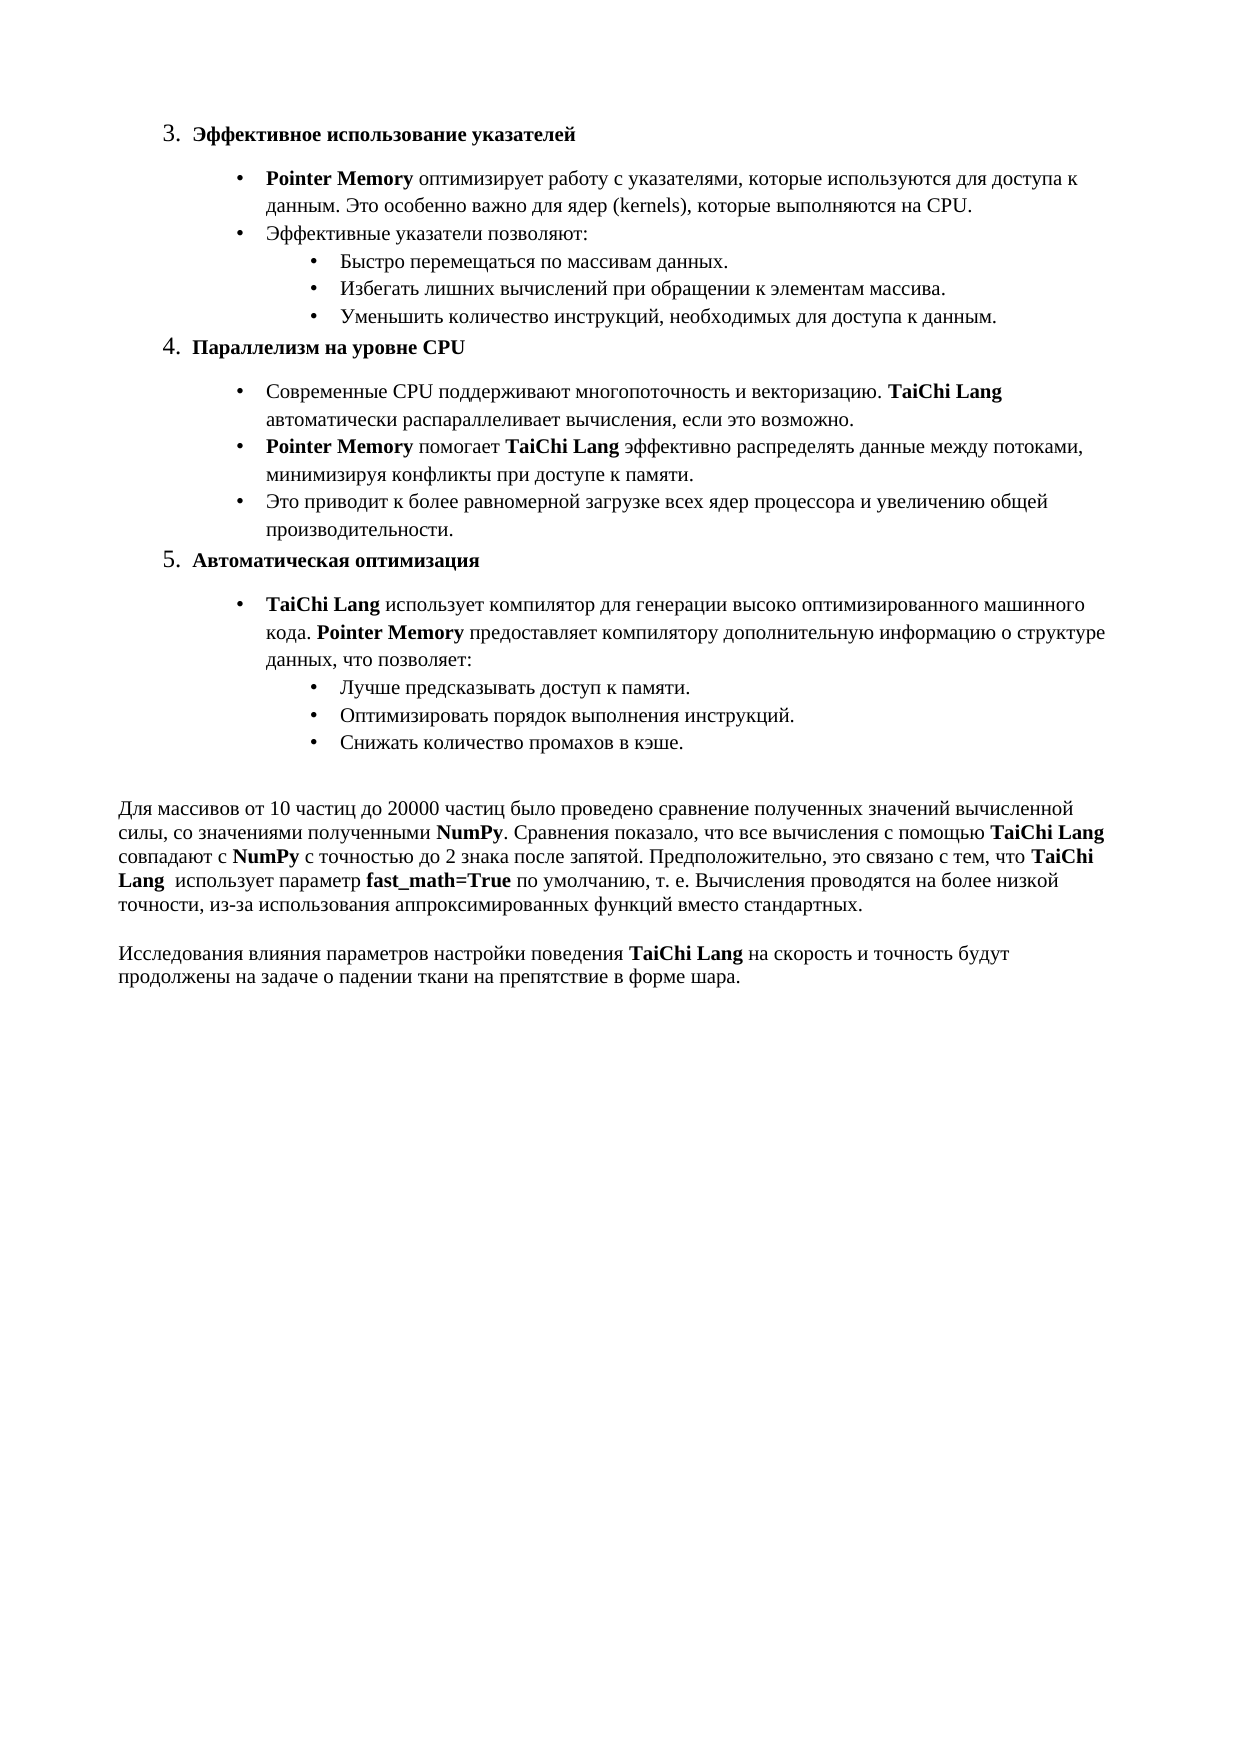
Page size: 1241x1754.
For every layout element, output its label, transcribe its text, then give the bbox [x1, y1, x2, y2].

text Для массивов от 10 частиц до 20000 частиц было проведено сравнение полученных значений вычисленной силы, со значениями полученными NumPy. Сравнения показало, что все вычисления с помощью TaiChi Lang совпадают с NumPy с точностью до 2 знака после запятой. Предположительно, это связано с тем, что TaiChi Lang использует параметр fast_math=True по умолчанию, т. е. Вычисления проводятся на более низкой точности, из-за использования аппроксимированных функций вместо стандартных. [118, 796, 1122, 916]
list Эффективные указатели позволяют: [236, 221, 1122, 245]
list Уменьшить количество инструкций, необходимых для доступа к данным. [310, 304, 1122, 328]
list Быстро перемещаться по массивам данных. [310, 248, 1122, 273]
list Оптимизировать порядок выполнения инструкций. [310, 703, 1122, 727]
list Эффективное использование указателей [162, 118, 1122, 147]
text Исследования влияния параметров настройки поведения TaiChi Lang на скорость и точность будут продолжены на задаче о падении ткани на препятствие в форме шара. [118, 940, 1122, 988]
list Избегать лишних вычислений при обращении к элементам массива. [310, 276, 1122, 300]
list TaiChi Lang использует компилятор для генерации высоко оптимизированного машинного кода. Pointer Memory предоставляет компилятору дополнительную информацию о структуре данных, что позволяет: [236, 592, 1122, 671]
list Это приводит к более равномерной загрузке всех ядер процессора и увеличению общей производительности. [236, 489, 1122, 541]
list Лучше предсказывать доступ к памяти. [310, 675, 1122, 699]
list Автоматическая оптимизация [162, 544, 1122, 573]
list Параллелизм на уровне CPU [162, 331, 1122, 360]
list Pointer Memory помогает TaiChi Lang эффективно распределять данные между потоками, минимизируя конфликты при доступе к памяти. [236, 434, 1122, 486]
list Pointer Memory оптимизирует работу с указателями, которые используются для доступа к данным. Это особенно важно для ядер (kernels), которые выполняются на CPU. [236, 166, 1122, 217]
list Снижать количество промахов в кэше. [310, 730, 1122, 754]
list Современные CPU поддерживают многопоточность и векторизацию. TaiChi Lang автоматически распараллеливает вычисления, если это возможно. [236, 379, 1122, 431]
